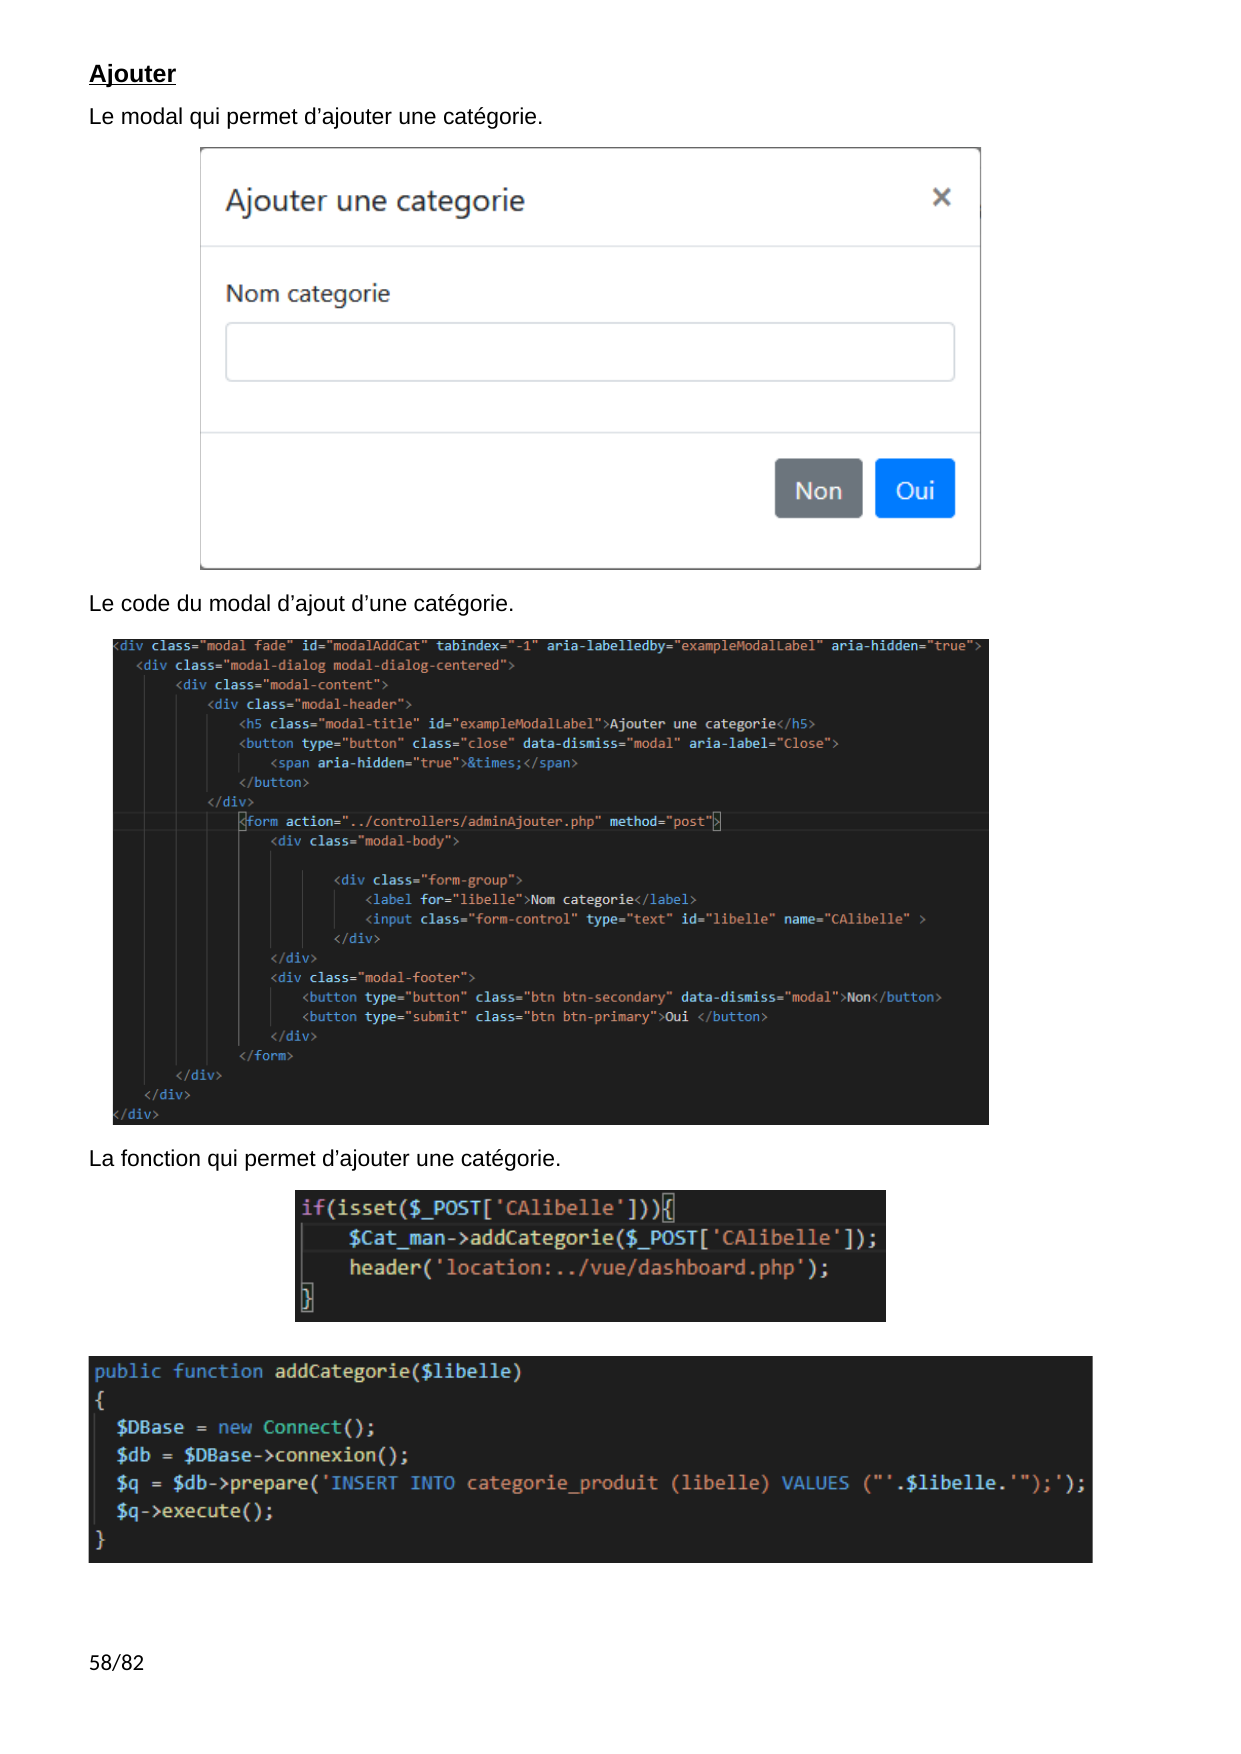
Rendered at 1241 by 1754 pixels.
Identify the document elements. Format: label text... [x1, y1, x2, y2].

picture [88, 1356, 1093, 1563]
picture [112, 639, 989, 1125]
text Le code du modal d’ajout d’une catégorie. [89, 148, 1092, 617]
subtitle Ajouter [89, 59, 1092, 88]
picture [200, 147, 982, 570]
picture [295, 1190, 886, 1322]
text Le modal qui permet d’ajouter une catégorie. [89, 103, 1092, 129]
text La fonction qui permet d’ajouter une catégorie. [89, 636, 1092, 1171]
